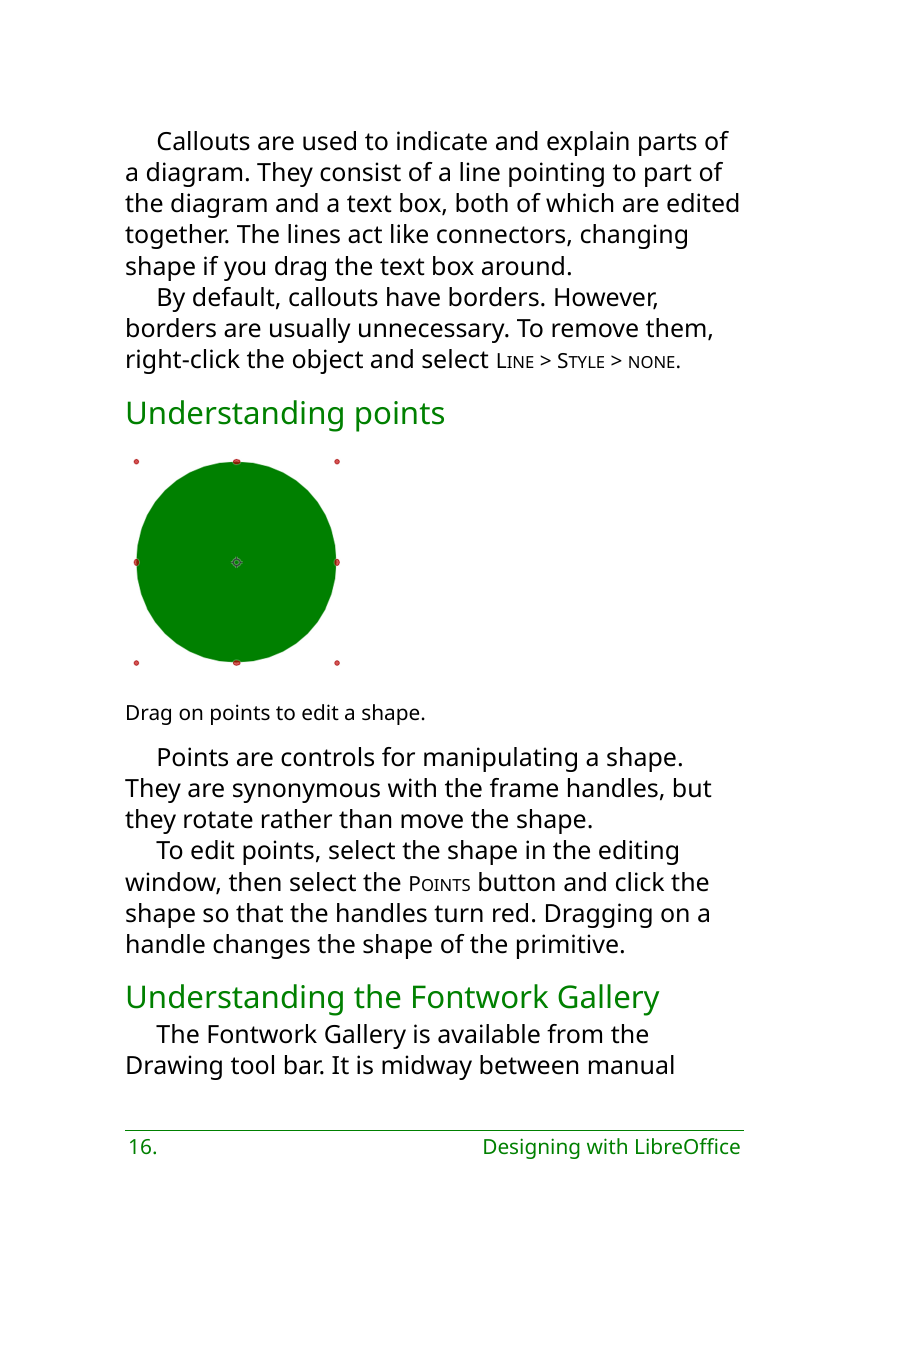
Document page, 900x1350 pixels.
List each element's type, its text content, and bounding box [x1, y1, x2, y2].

text The Fontwork Gallery is available from the Drawing tool bar. It is midway between manual [125, 1018, 744, 1081]
text Points are controls for manipulating a shape. They are synonymous with the frame handles, but they rotate rather than move the shape. [125, 741, 744, 835]
subtitle Understanding the Fontwork Gallery [125, 975, 744, 1018]
text By default, callouts have borders. However, borders are usually unnecessary. To remove them, right-click the object and select Line > Style > none. [125, 281, 744, 375]
picture [125, 448, 350, 689]
subtitle Understanding points [125, 391, 744, 433]
table_cell Drag on points to edit a shape. [125, 690, 744, 725]
text Callouts are used to indicate and explain parts of a diagram. They consist of a line pointing to part of the diagram and a text box, both of which are edited together. The lines act like connectors, changing shape if you drag the text box around. [125, 125, 744, 281]
text To edit points, select the shape in the editing window, then select the Points button and click the shape so that the handles turn red. Dragging on a handle changes the shape of the primitive. [125, 835, 744, 960]
table_header [125, 449, 744, 690]
